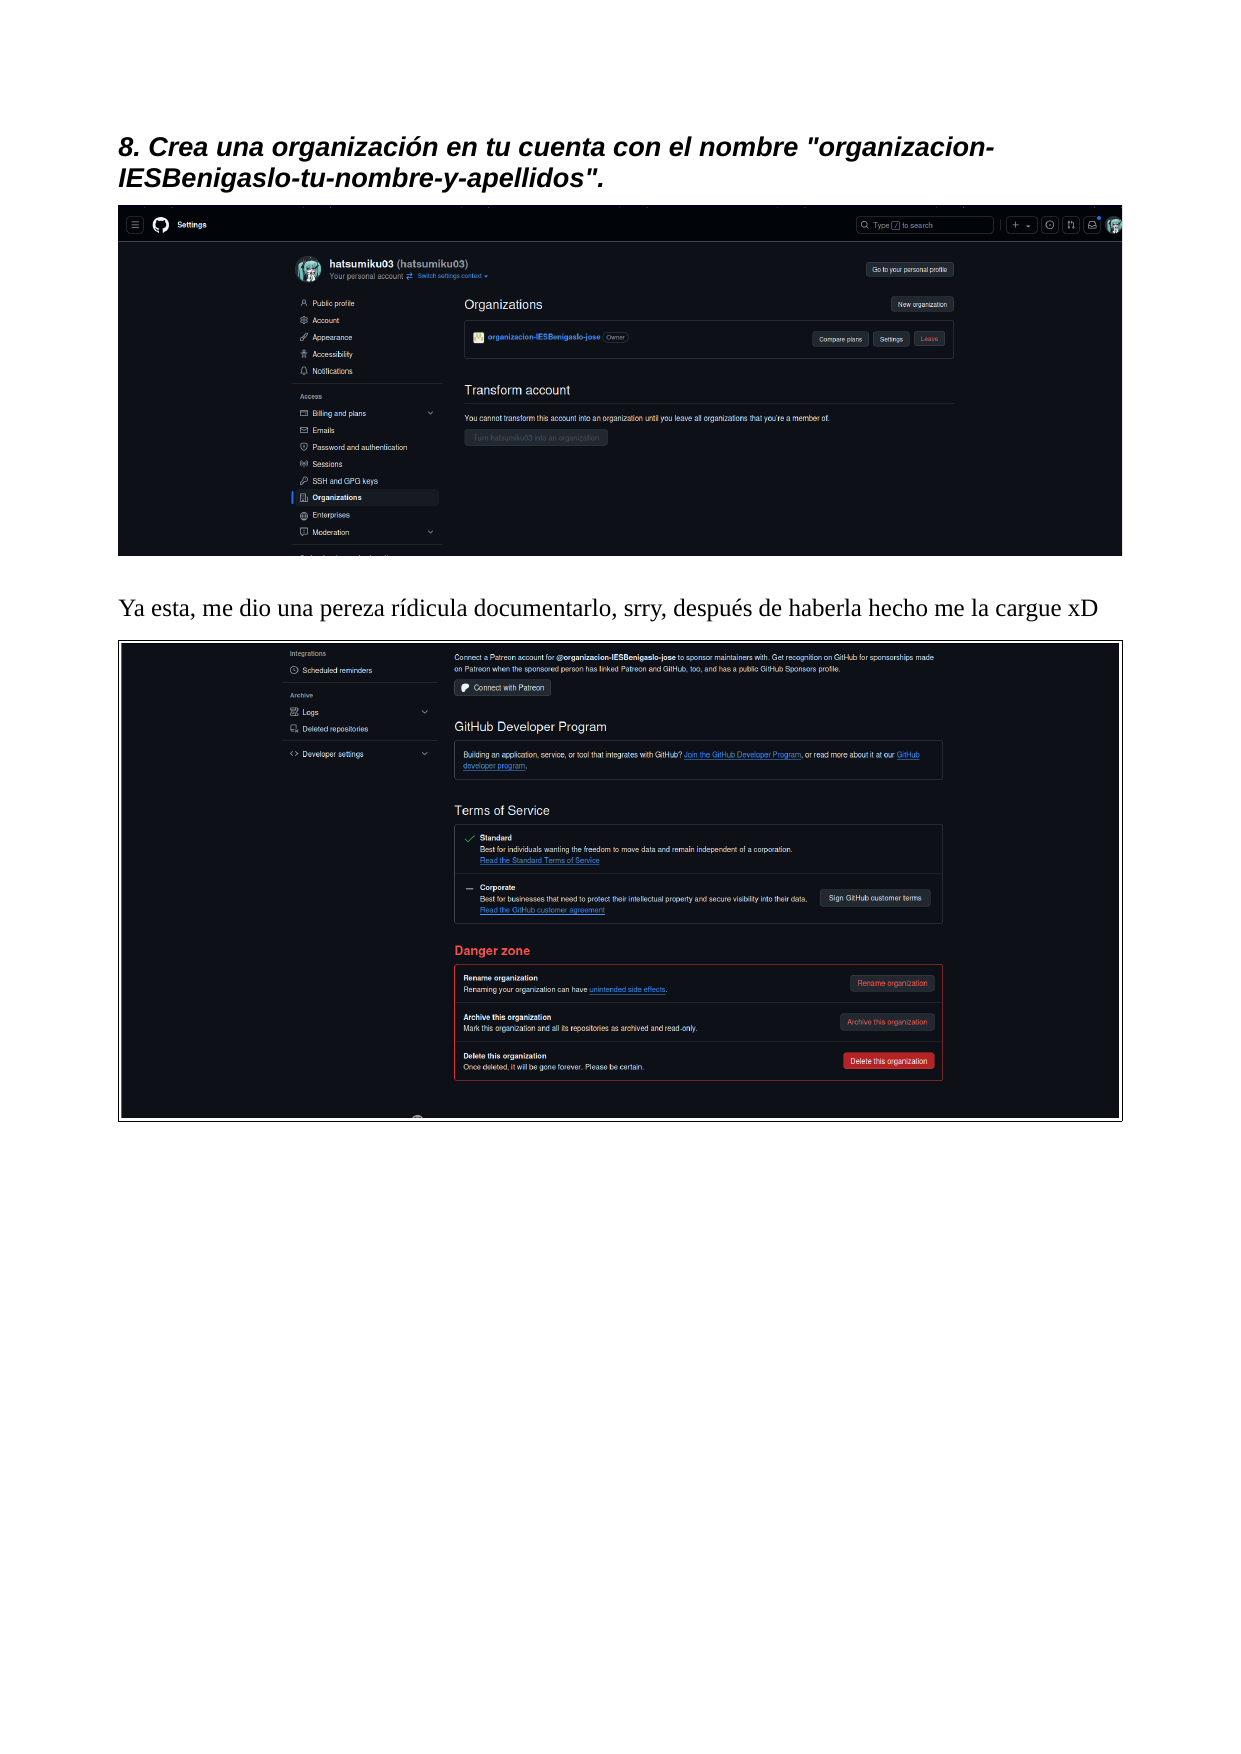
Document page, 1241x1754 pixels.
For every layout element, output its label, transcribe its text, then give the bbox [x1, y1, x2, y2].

picture [118, 205, 1123, 556]
text Ya esta, me dio una pereza rídicula documentarlo, srry, después de haberla hecho me la cargue xD [118, 556, 1122, 621]
subtitle 8. Crea una organización en tu cuenta con el nombre "organizacion-IESBenigaslo-tu-nombre-y-apellidos". [118, 131, 1122, 193]
picture [121, 643, 1119, 1118]
